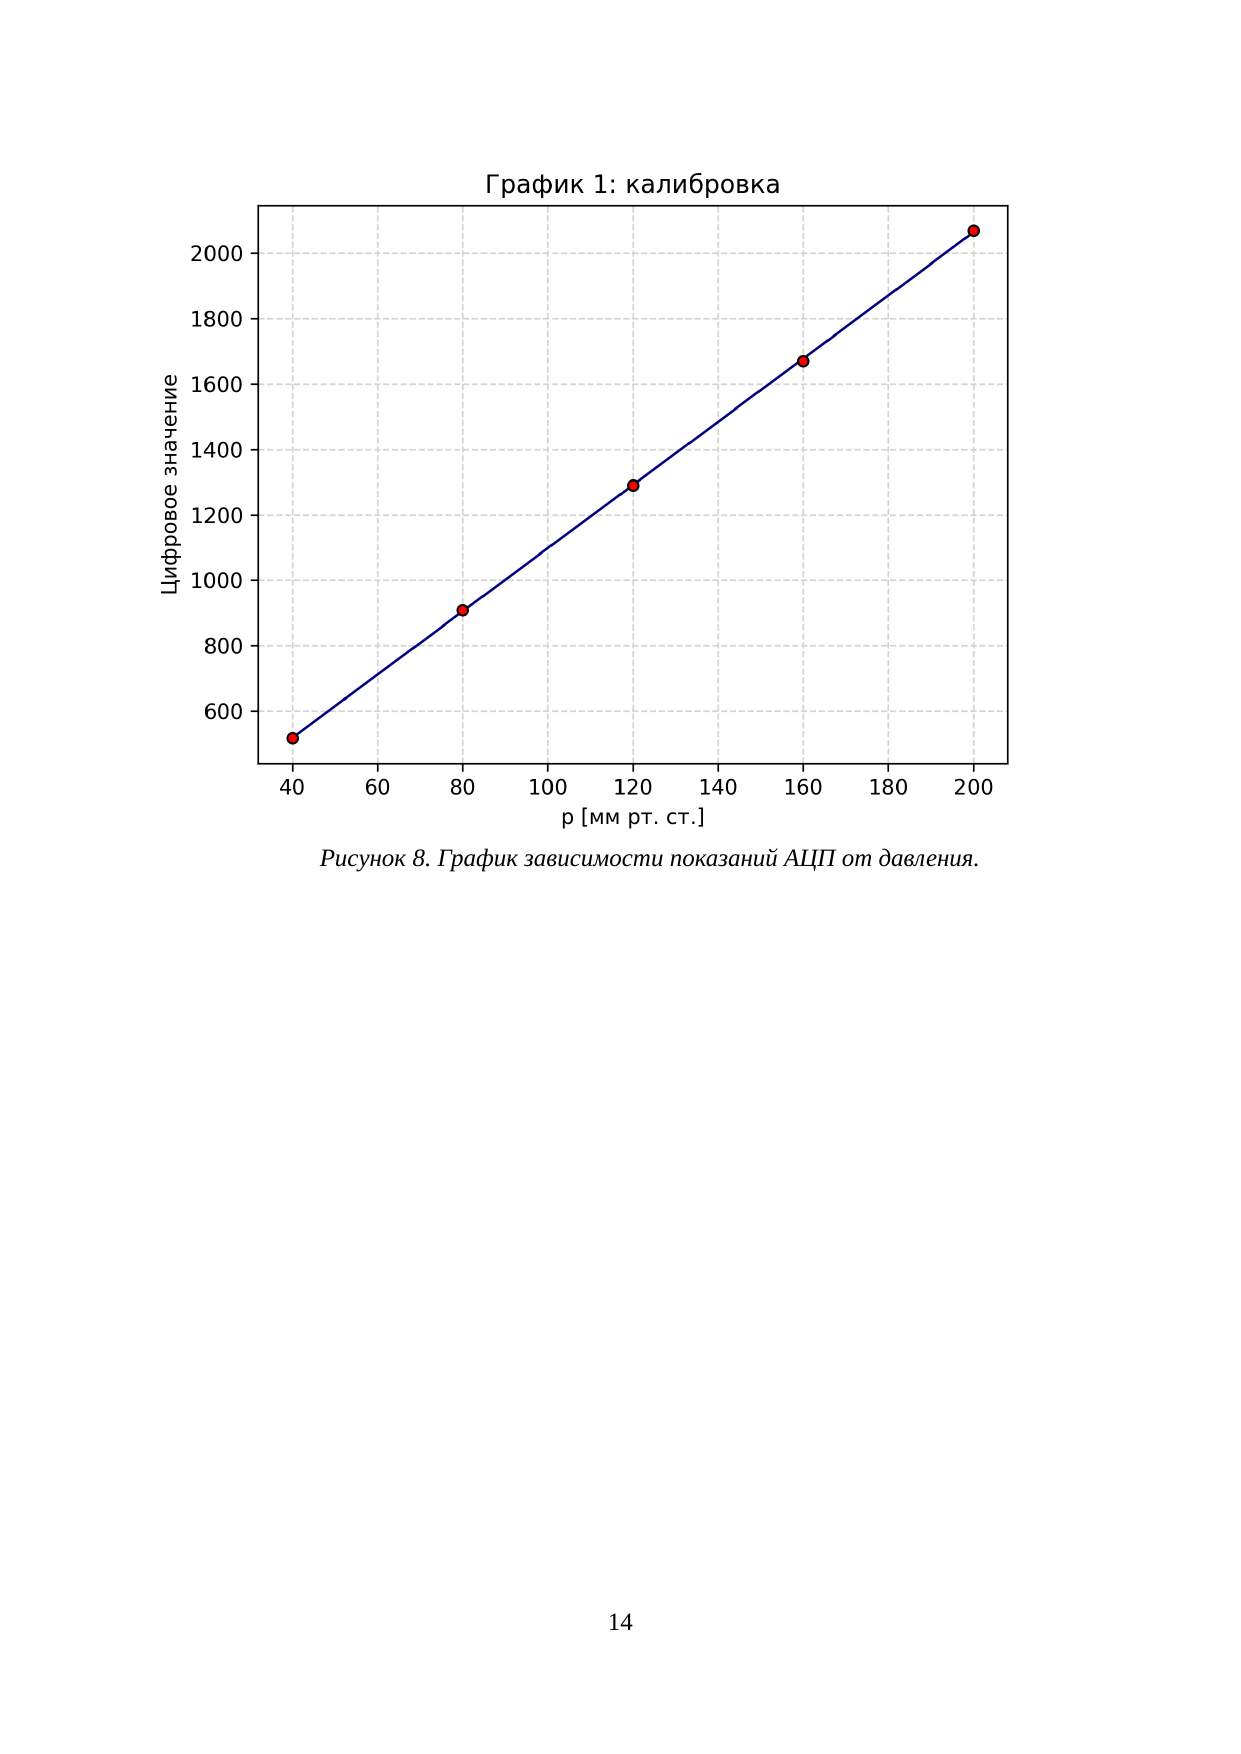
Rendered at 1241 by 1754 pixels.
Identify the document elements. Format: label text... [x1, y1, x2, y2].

text Рисунок 8. График зависимости показаний АЦП от давления. [118, 843, 1122, 871]
picture [137, 118, 1104, 843]
